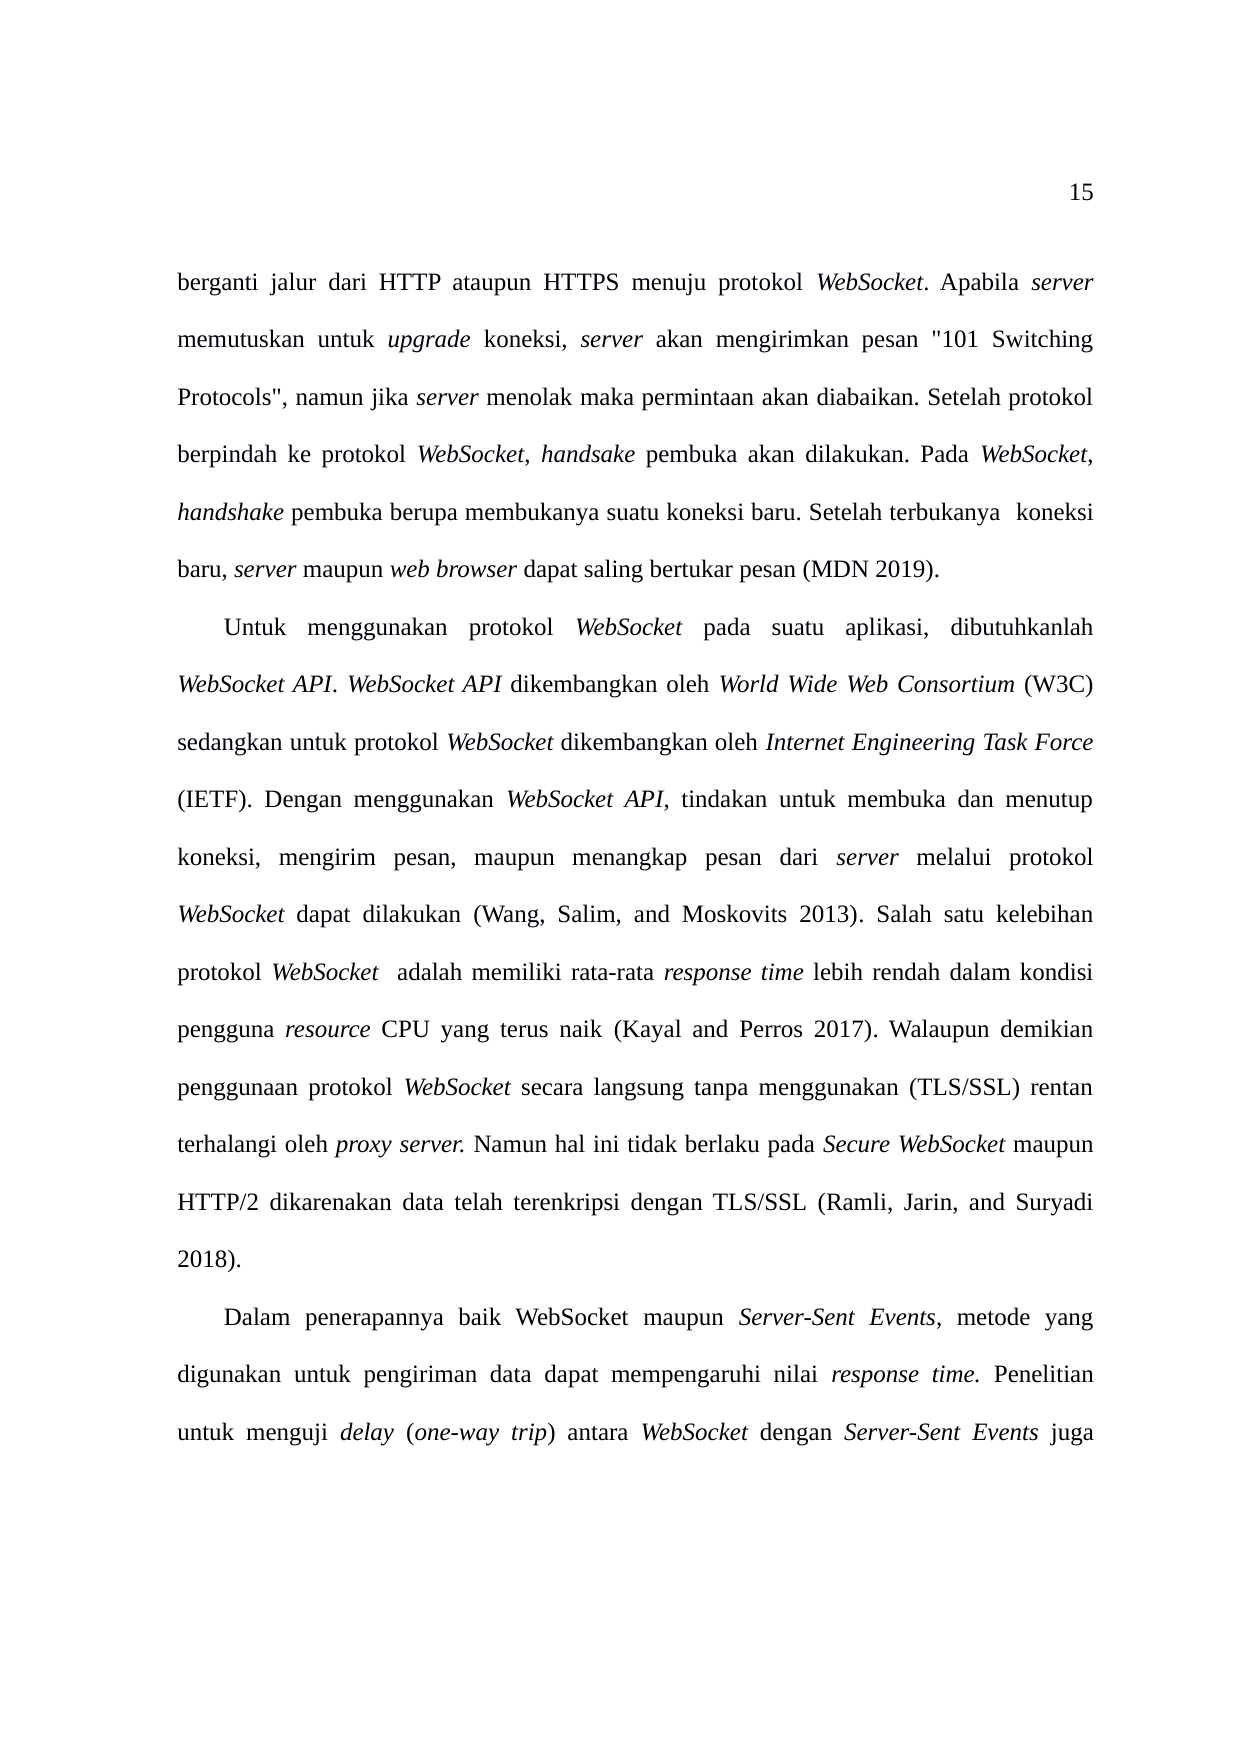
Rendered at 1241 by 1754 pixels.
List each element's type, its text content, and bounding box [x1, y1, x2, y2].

text berganti jalur dari HTTP ataupun HTTPS menuju protokol WebSocket. Apabila server memutuskan untuk upgrade koneksi, server akan mengirimkan pesan "101 Switching Protocols", namun jika server menolak maka permintaan akan diabaikan. Setelah protokol berpindah ke protokol WebSocket, handsake pembuka akan dilakukan. Pada WebSocket, handshake pembuka berupa membukanya suatu koneksi baru. Setelah terbukanya koneksi baru, server maupun web browser dapat saling bertukar pesan (MDN 2019)⁠. [177, 267, 1093, 583]
text Dalam penerapannya baik WebSocket maupun Server-Sent Events, metode yang digunakan untuk pengiriman data dapat mempengaruhi nilai response time. Penelitian untuk menguji delay (one-way trip) antara WebSocket dengan Server-Sent Events juga [177, 1302, 1093, 1446]
text Untuk menggunakan protokol WebSocket pada suatu aplikasi, dibutuhkanlah WebSocket API. WebSocket API dikembangkan oleh World Wide Web Consortium (W3C) sedangkan untuk protokol WebSocket dikembangkan oleh Internet Engineering Task Force (IETF). Dengan menggunakan WebSocket API, tindakan untuk membuka dan menutup koneksi, mengirim pesan, maupun menangkap pesan dari server melalui protokol WebSocket dapat dilakukan (Wang, Salim, and Moskovits 2013)⁠. Salah satu kelebihan protokol WebSocket adalah memiliki rata-rata response time lebih rendah dalam kondisi pengguna resource CPU yang terus naik (Kayal and Perros 2017)⁠. Walaupun demikian penggunaan protokol WebSocket secara langsung tanpa menggunakan (TLS/SSL) rentan terhalangi oleh proxy server. Namun hal ini tidak berlaku pada Secure WebSocket maupun HTTP/2 dikarenakan data telah terenkripsi dengan TLS/SSL (Ramli, Jarin, and Suryadi 2018)⁠. [177, 612, 1093, 1273]
